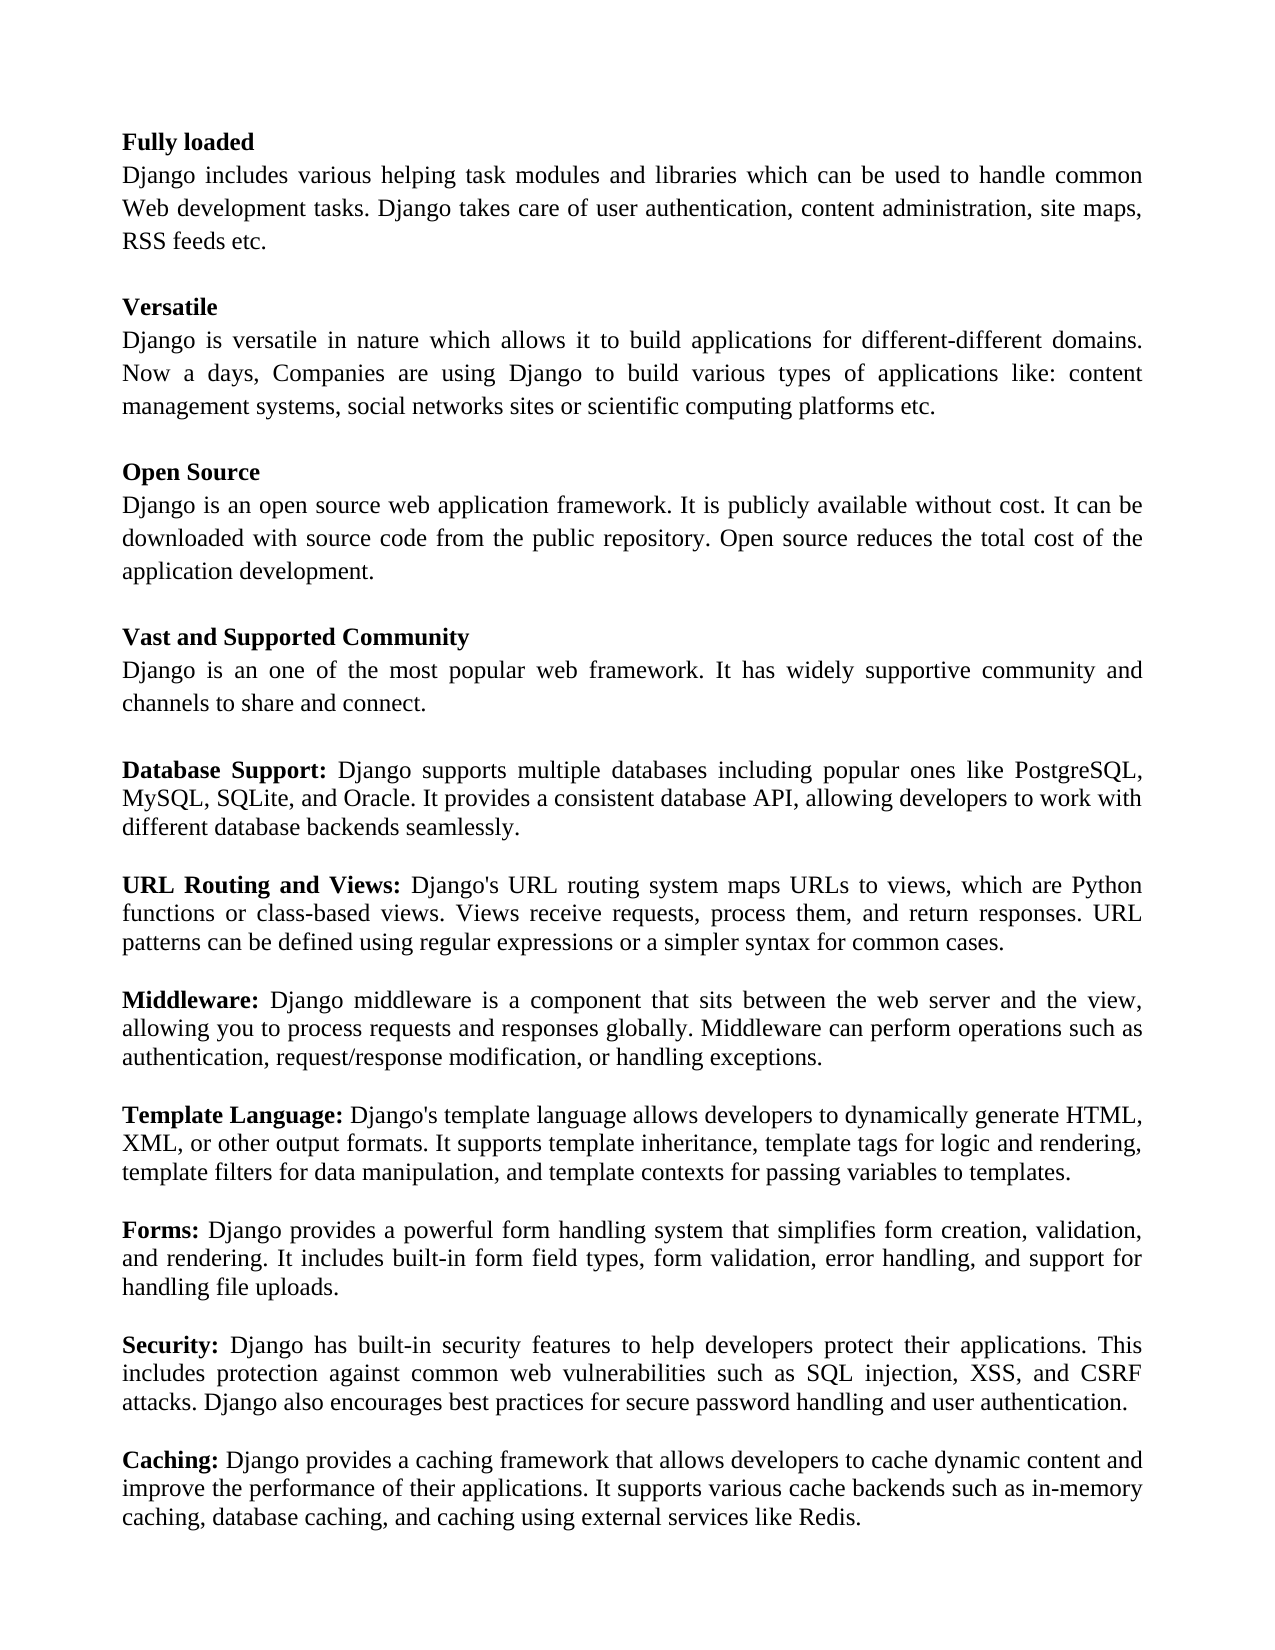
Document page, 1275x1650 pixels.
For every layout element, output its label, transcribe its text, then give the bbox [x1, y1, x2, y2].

text Database Support: Django supports multiple databases including popular ones like PostgreSQL, MySQL, SQLite, and Oracle. It provides a consistent database API, allowing developers to work with different database backends seamlessly. [122, 755, 1144, 841]
text Vast and Supported Community [122, 622, 1144, 651]
text Django is an open source web application framework. It is publicly available without cost. It can be downloaded with source code from the public repository. Open source reduces the total cost of the application development. [122, 490, 1144, 585]
text Caching: Django provides a caching framework that allows developers to cache dynamic content and improve the performance of their applications. It supports various cache backends such as in-memory caching, database caching, and caching using external services like Redis. [122, 1445, 1144, 1531]
text Middleware: Django middleware is a component that sits between the web server and the view, allowing you to process requests and responses globally. Middleware can perform operations such as authentication, request/response modification, or handling exceptions. [122, 985, 1144, 1071]
text Template Language: Django's template language allows developers to dynamically generate HTML, XML, or other output formats. It supports template inheritance, template tags for logic and rendering, template filters for data manipulation, and template contexts for passing variables to templates. [122, 1100, 1144, 1186]
text Django is an one of the most popular web framework. It has widely supportive community and channels to share and connect. [122, 655, 1144, 717]
text Django includes various helping task modules and libraries which can be used to handle common Web development tasks. Django takes care of user authentication, content administration, site maps, RSS feeds etc. [122, 160, 1144, 254]
text Security: Django has built-in security features to help developers protect their applications. This includes protection against common web vulnerabilities such as SQL injection, XSS, and CSRF attacks. Django also encourages best practices for secure password handling and user authentication. [122, 1330, 1144, 1416]
text Django is versatile in nature which allows it to build applications for different-different domains. Now a days, Companies are using Django to build various types of applications like: content management systems, social networks sites or scientific computing platforms etc. [122, 325, 1144, 420]
text Forms: Django provides a powerful form handling system that simplifies form creation, validation, and rendering. It includes built-in form field types, form validation, error handling, and support for handling file uploads. [122, 1215, 1144, 1301]
text Versatile [122, 292, 1144, 321]
text Fully loaded [122, 127, 1144, 156]
text URL Routing and Views: Django's URL routing system maps URLs to views, which are Python functions or class-based views. Views receive requests, process them, and return responses. URL patterns can be defined using regular expressions or a simpler syntax for common cases. [122, 870, 1144, 956]
text Open Source [122, 457, 1144, 486]
